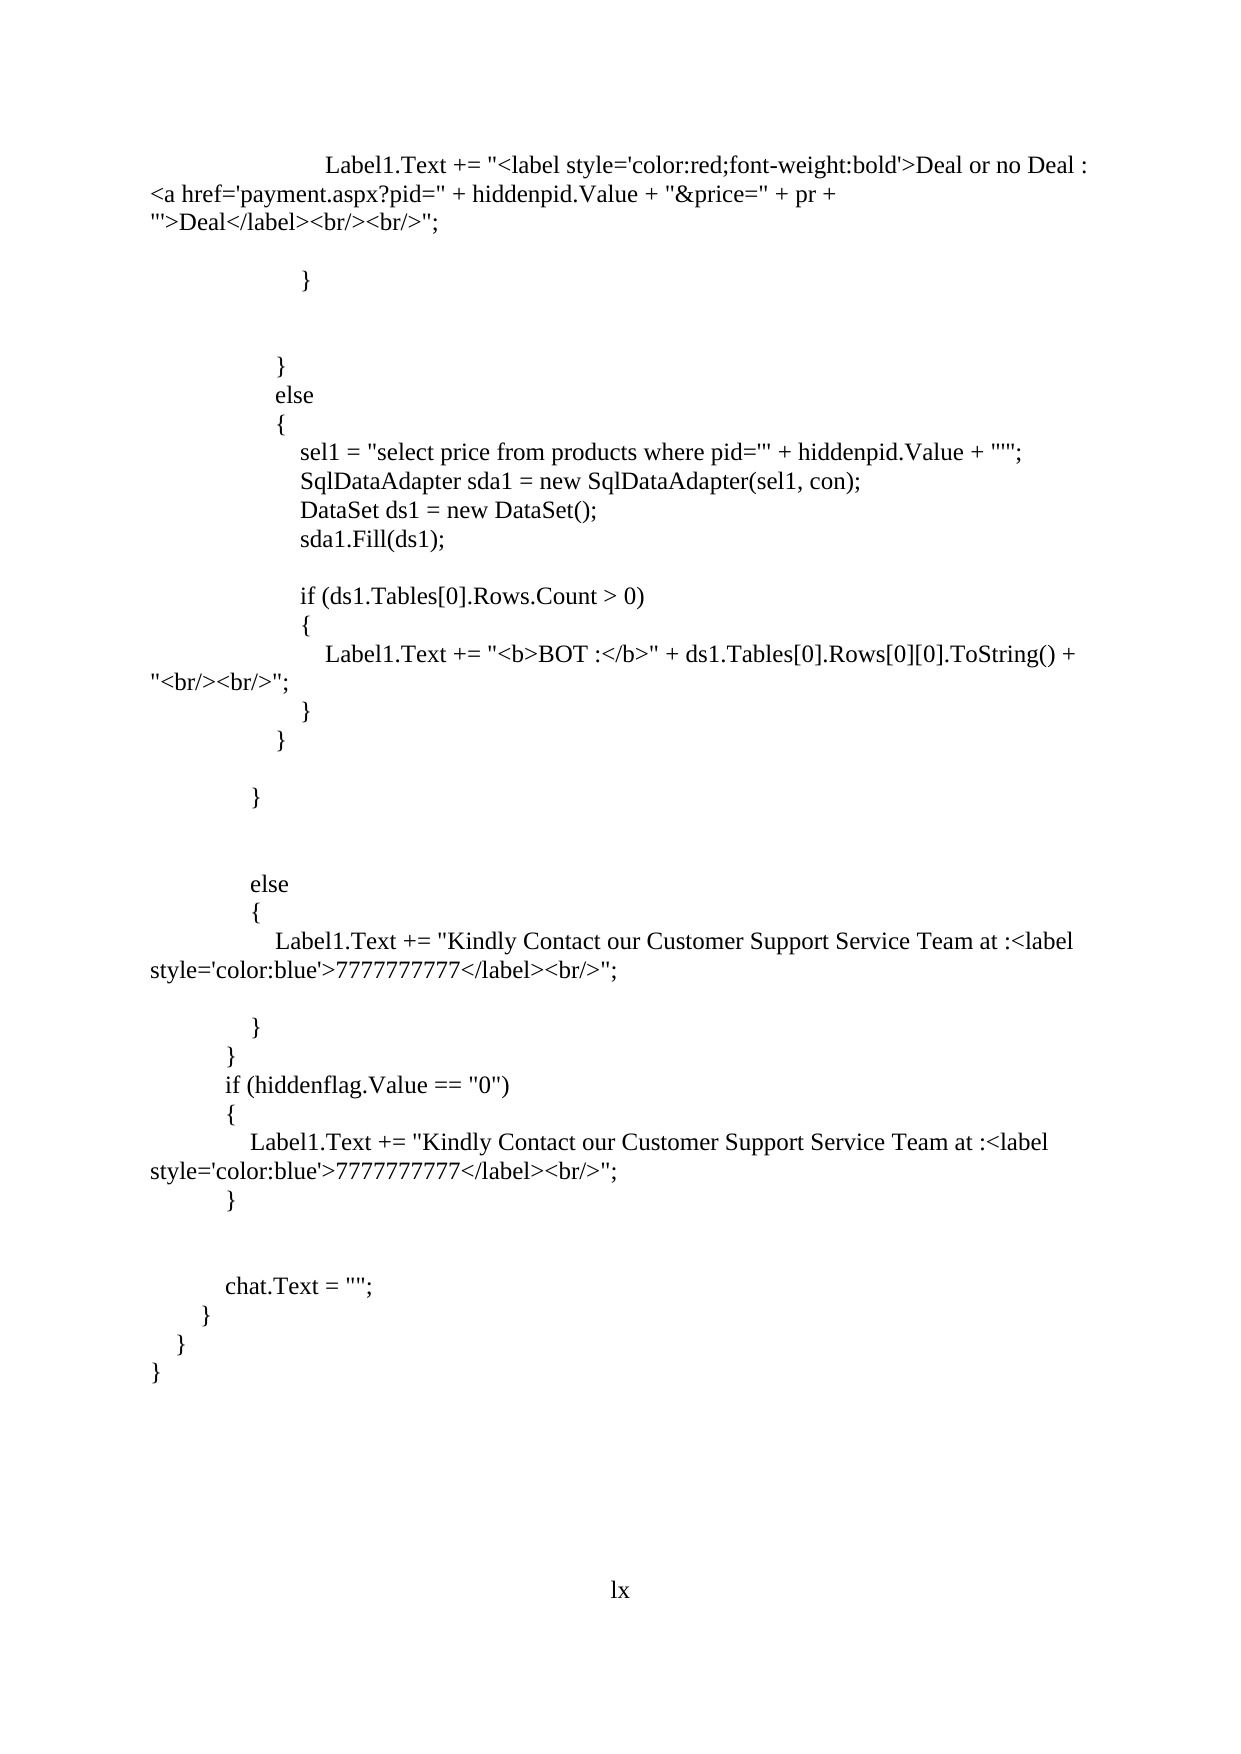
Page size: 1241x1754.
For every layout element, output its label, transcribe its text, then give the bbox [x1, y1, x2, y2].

text Label1.Text += "Kindly Contact our Customer Support Service Team at :<label style='color:blue'>7777777777</label><br/>"; [150, 1127, 1090, 1185]
text Label1.Text += "<label style='color:red;font-weight:bold'>Deal or no Deal : <a href='payment.aspx?pid=" + hiddenpid.Value + "&price=" + pr + "'>Deal</label><br/><br/>"; [150, 150, 1090, 236]
text Label1.Text += "Kindly Contact our Customer Support Service Team at :<label style='color:blue'>7777777777</label><br/>"; [150, 926, 1090, 984]
text } [150, 696, 1090, 725]
text sda1.Fill(ds1); [150, 524, 1090, 552]
text { [150, 610, 1090, 639]
text } [150, 1185, 1090, 1214]
text } [150, 725, 1090, 754]
text } [150, 1300, 1090, 1329]
text DataSet ds1 = new DataSet(); [150, 495, 1090, 524]
text sel1 = "select price from products where pid='" + hiddenpid.Value + "'"; [150, 437, 1090, 466]
text if (ds1.Tables[0].Rows.Count > 0) [150, 581, 1090, 610]
text } [150, 265, 1090, 294]
text { [150, 409, 1090, 437]
text } [150, 1012, 1090, 1041]
text SqlDataAdapter sda1 = new SqlDataAdapter(sel1, con); [150, 466, 1090, 495]
text { [150, 897, 1090, 926]
text } [150, 1329, 1090, 1357]
text } [150, 351, 1090, 380]
text else [150, 380, 1090, 409]
text } [150, 782, 1090, 811]
text else [150, 869, 1090, 897]
text chat.Text = ""; [150, 1271, 1090, 1300]
text } [150, 1357, 1090, 1386]
text if (hiddenflag.Value == "0") [150, 1070, 1090, 1099]
text Label1.Text += "<b>BOT :</b>" + ds1.Tables[0].Rows[0][0].ToString() + "<br/><br/>"; [150, 639, 1090, 696]
text { [150, 1099, 1090, 1127]
text } [150, 1041, 1090, 1070]
